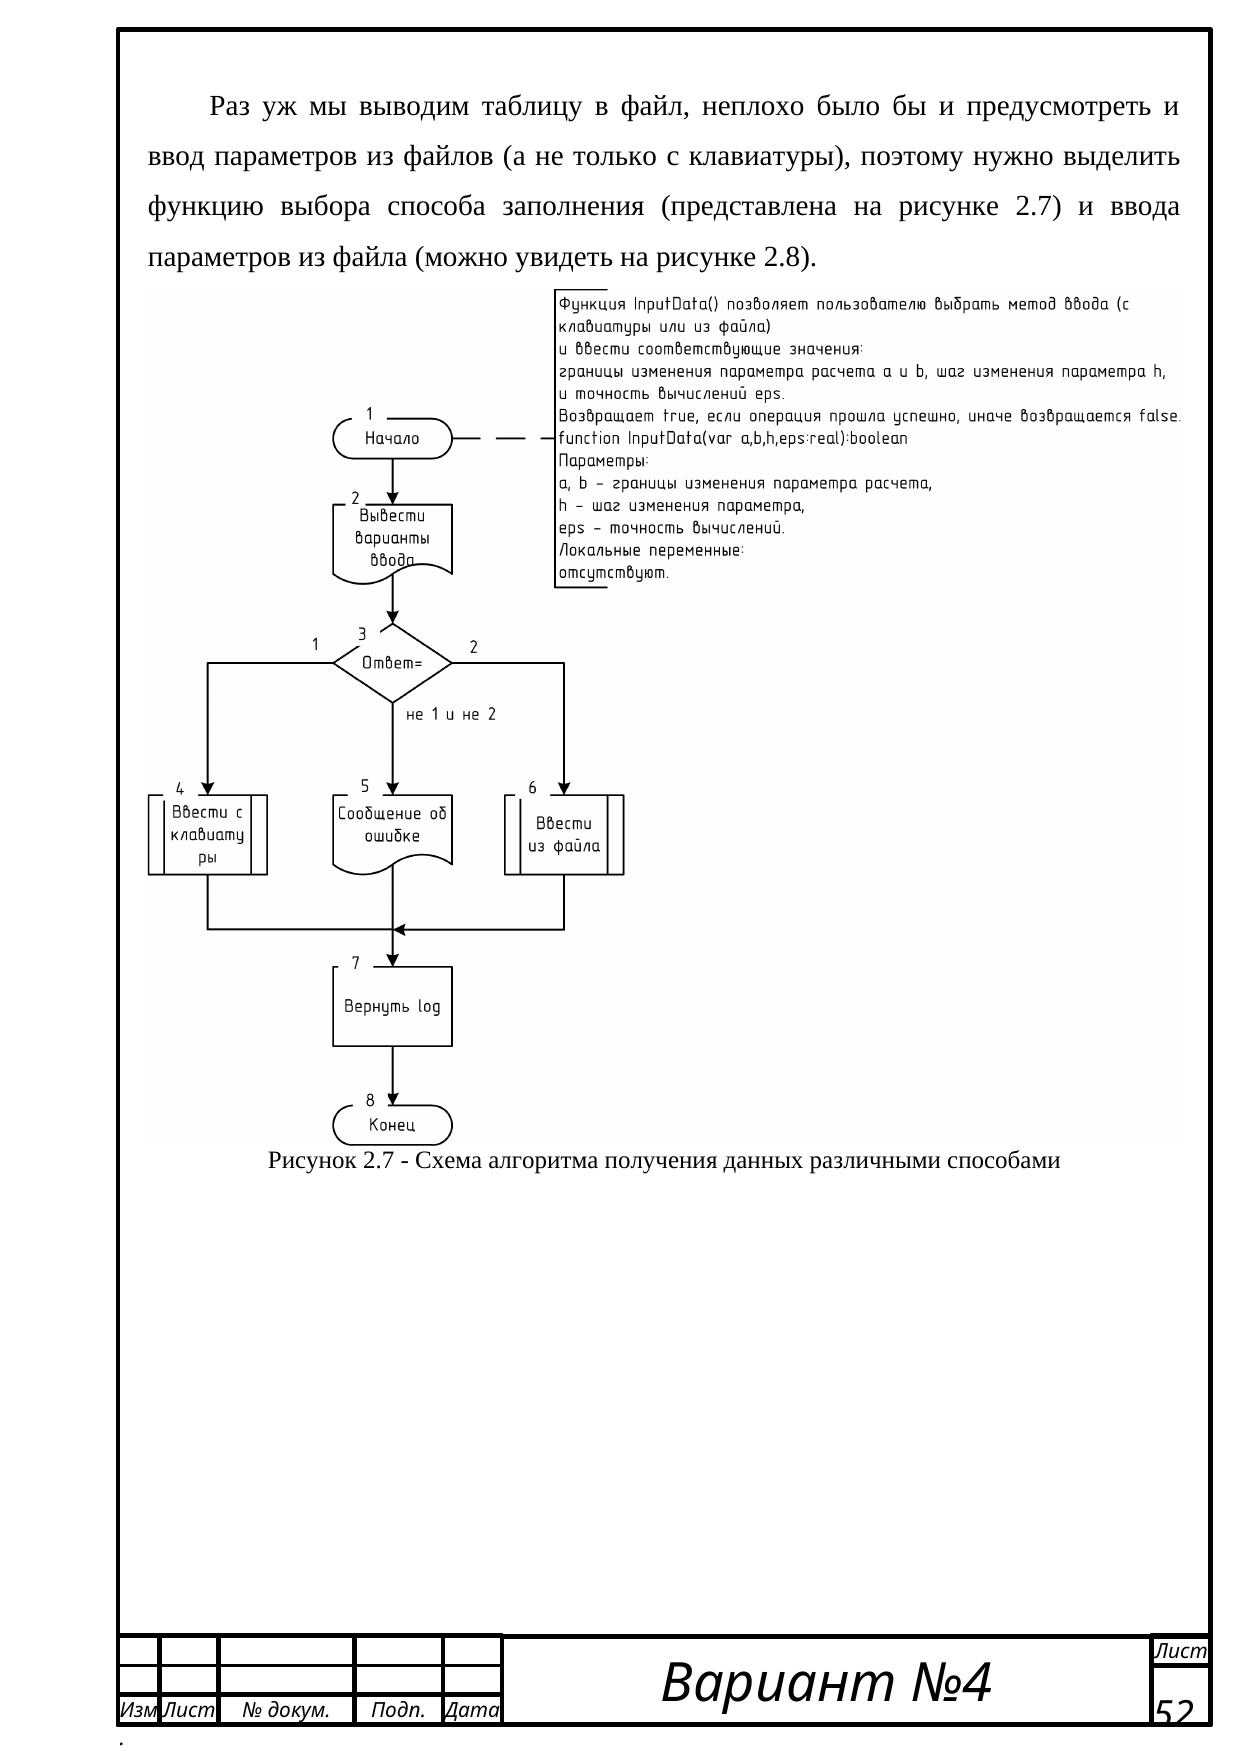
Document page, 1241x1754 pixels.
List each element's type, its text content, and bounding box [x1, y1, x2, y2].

text Рисунок 2.7 - Схема алгоритма получения данных различными способами [148, 1146, 1181, 1174]
picture [147, 289, 1182, 1146]
text Раз уж мы выводим таблицу в файл, неплохо было бы и предусмотреть и ввод параметров из файлов (а не только с клавиатуры), поэтому нужно выделить функцию выбора способа заполнения (представлена на рисунке 2.7) и ввода параметров из файла (можно увидеть на рисунке 2.8). [148, 88, 1181, 272]
